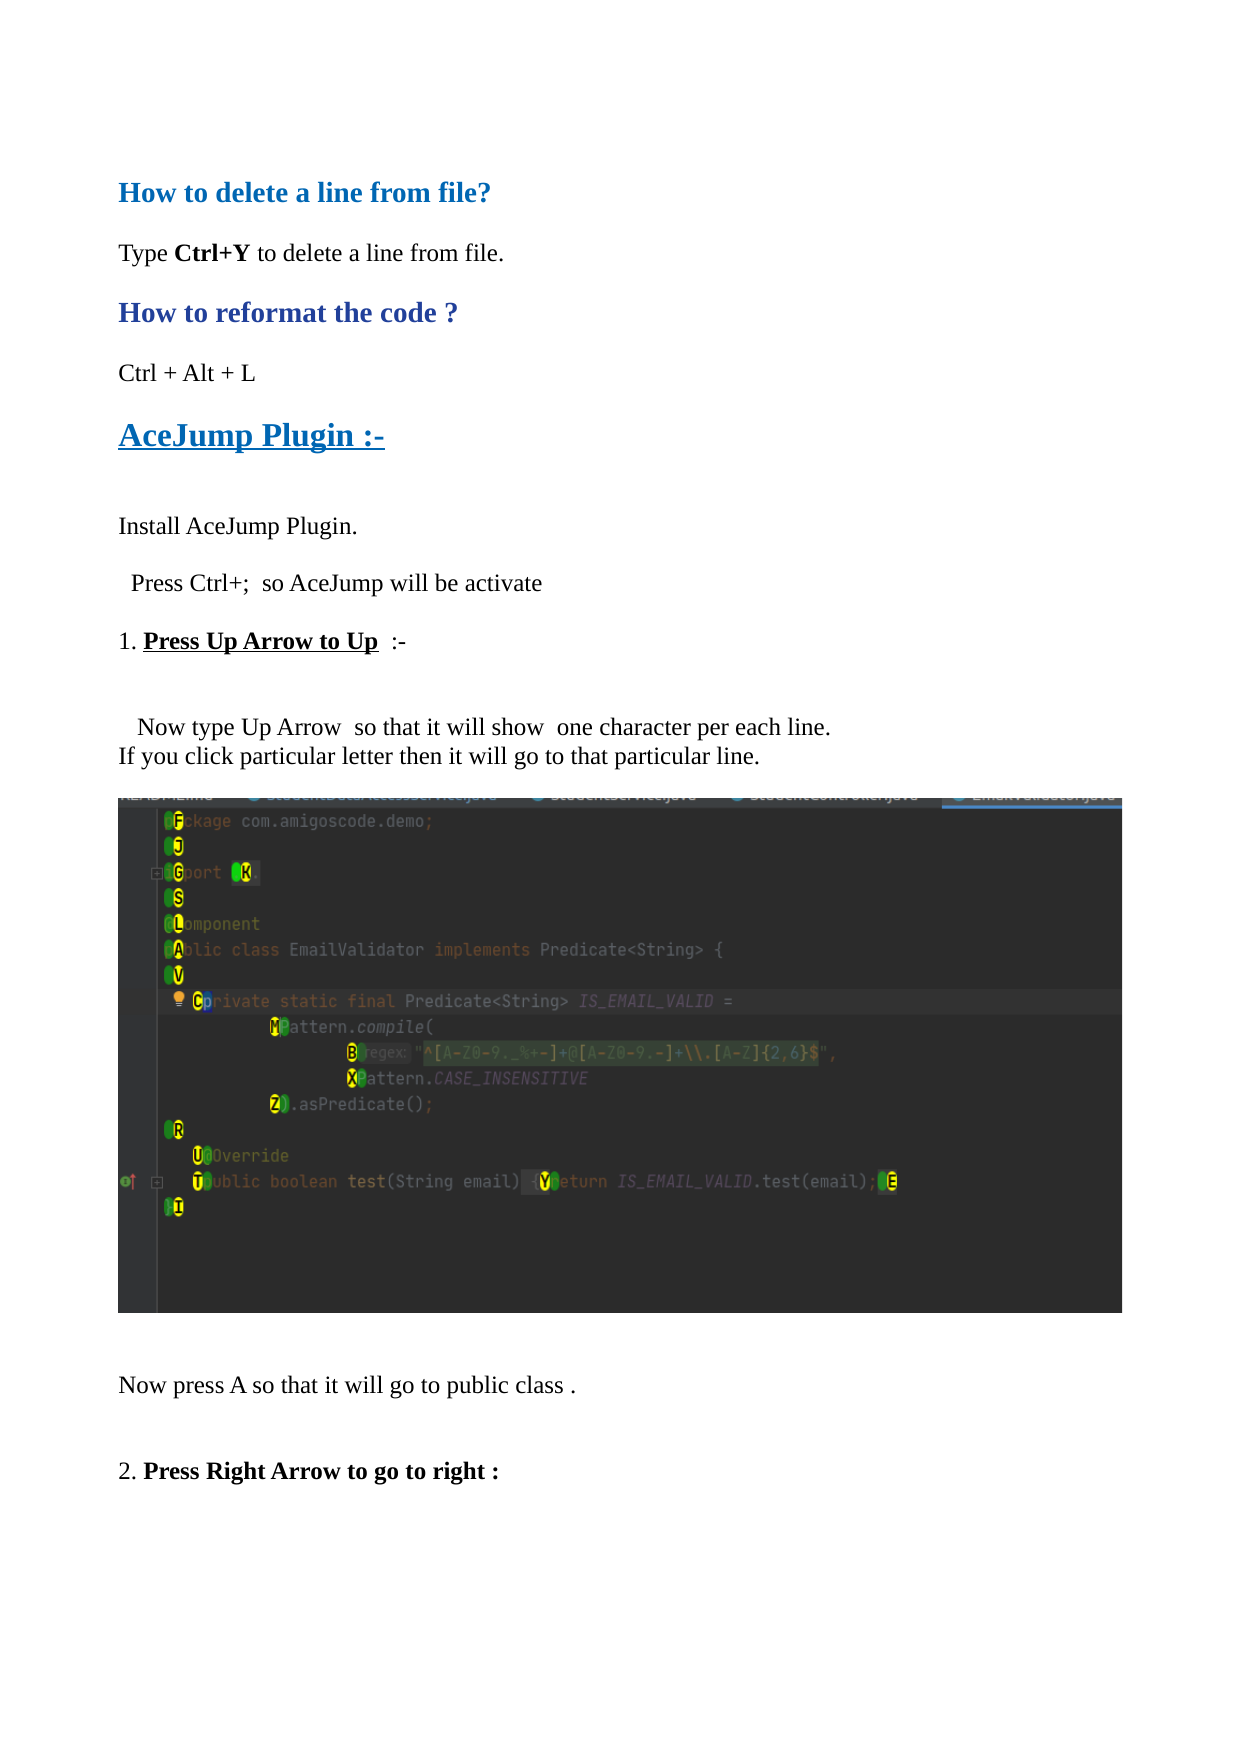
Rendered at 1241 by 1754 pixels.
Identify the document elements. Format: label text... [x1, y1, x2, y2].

text Install AceJump Plugin. [118, 511, 1122, 540]
text How to delete a line from file? [118, 176, 1122, 209]
text Ctrl + Alt + L [118, 358, 1122, 386]
text 2. Press Right Arrow to go to right : [118, 1456, 1122, 1485]
text How to reformat the code ? [118, 295, 1122, 329]
text If you click particular letter then it will go to that particular line. [118, 741, 1122, 770]
text Now press A so that it will go to public class . [118, 1370, 1122, 1398]
text Now type Up Arrow so that it will show one character per each line. [118, 712, 1122, 741]
text Press Ctrl+; so AceJump will be activate [118, 568, 1122, 597]
text Type Ctrl+Y to delete a line from file. [118, 238, 1122, 267]
text 1. Press Up Arrow to Up :- [118, 626, 1122, 655]
picture [118, 798, 1123, 1313]
text AceJump Plugin :- [118, 415, 1122, 453]
